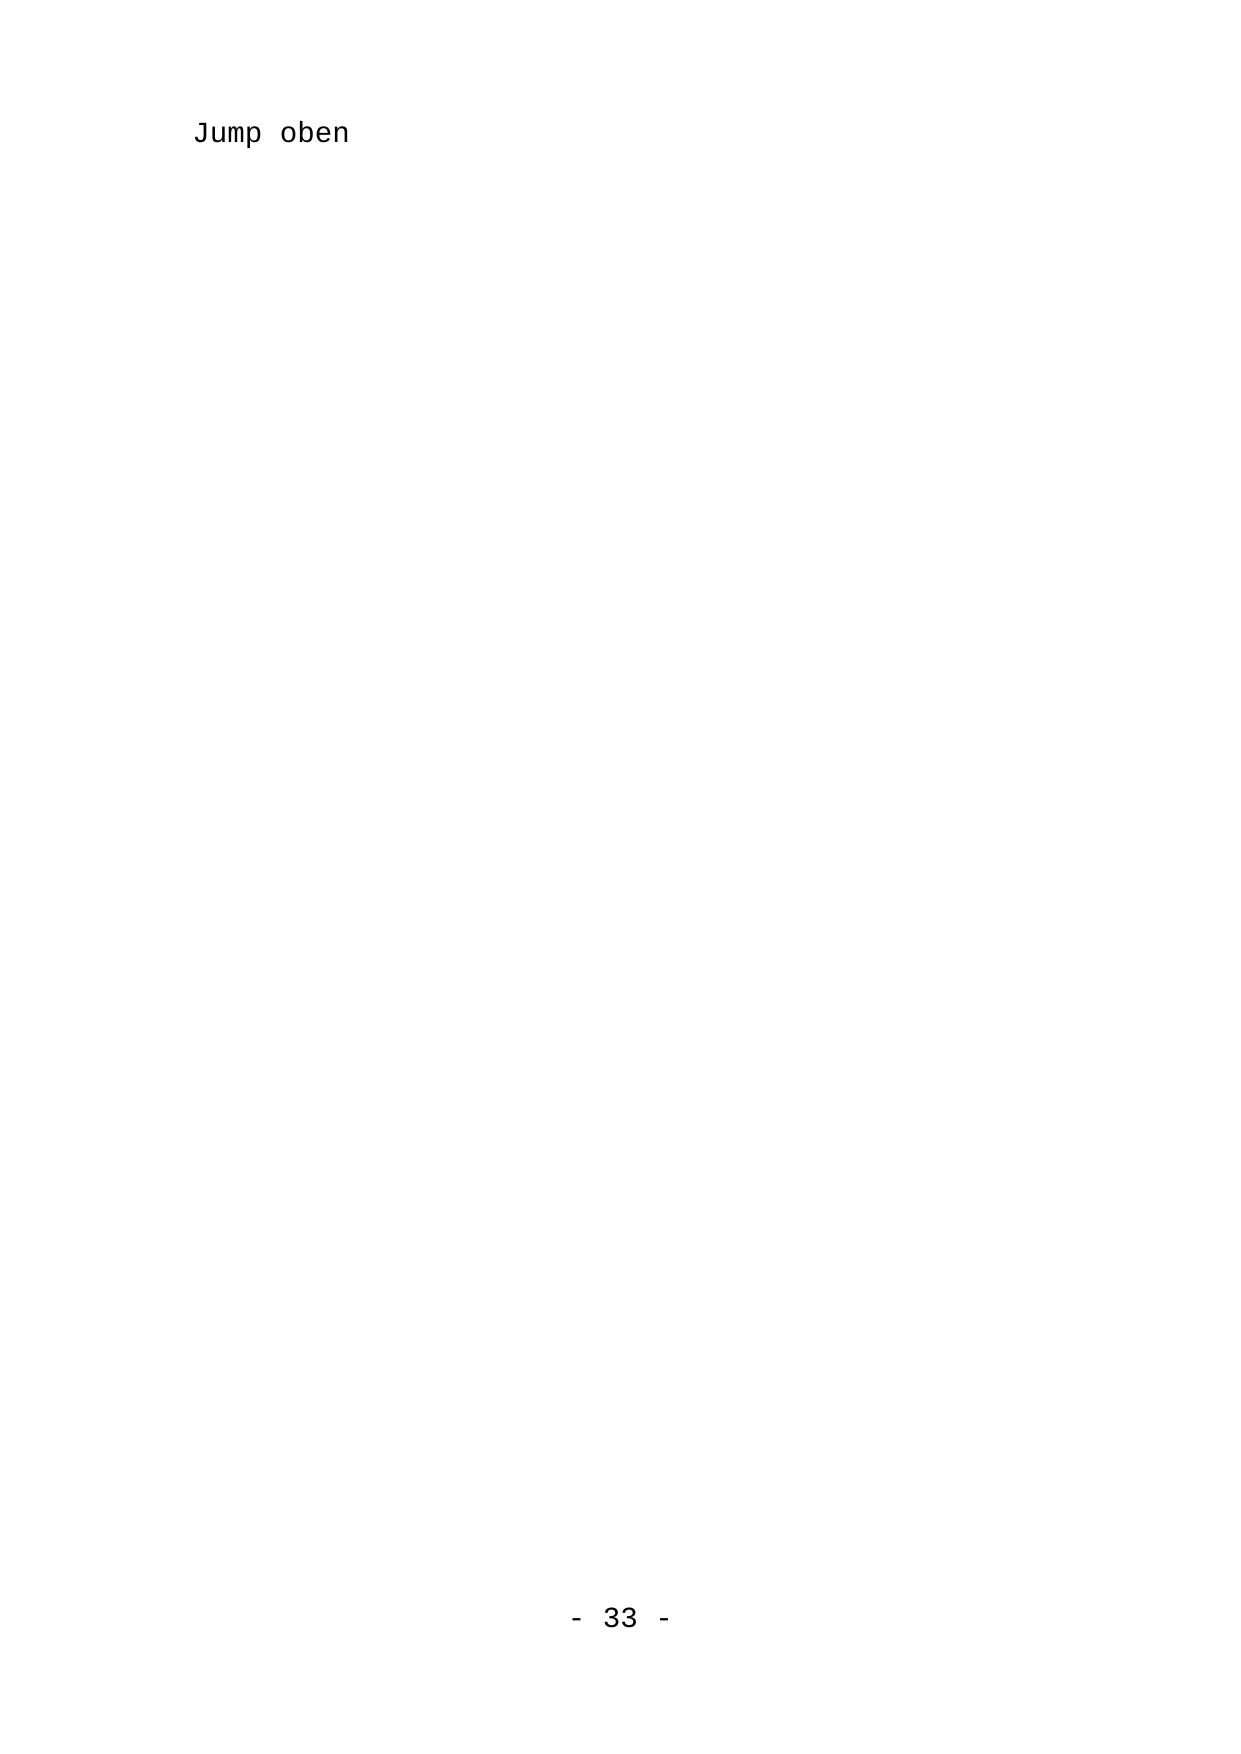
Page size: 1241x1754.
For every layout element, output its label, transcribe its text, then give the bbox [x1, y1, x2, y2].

text Jump oben [118, 118, 1122, 151]
